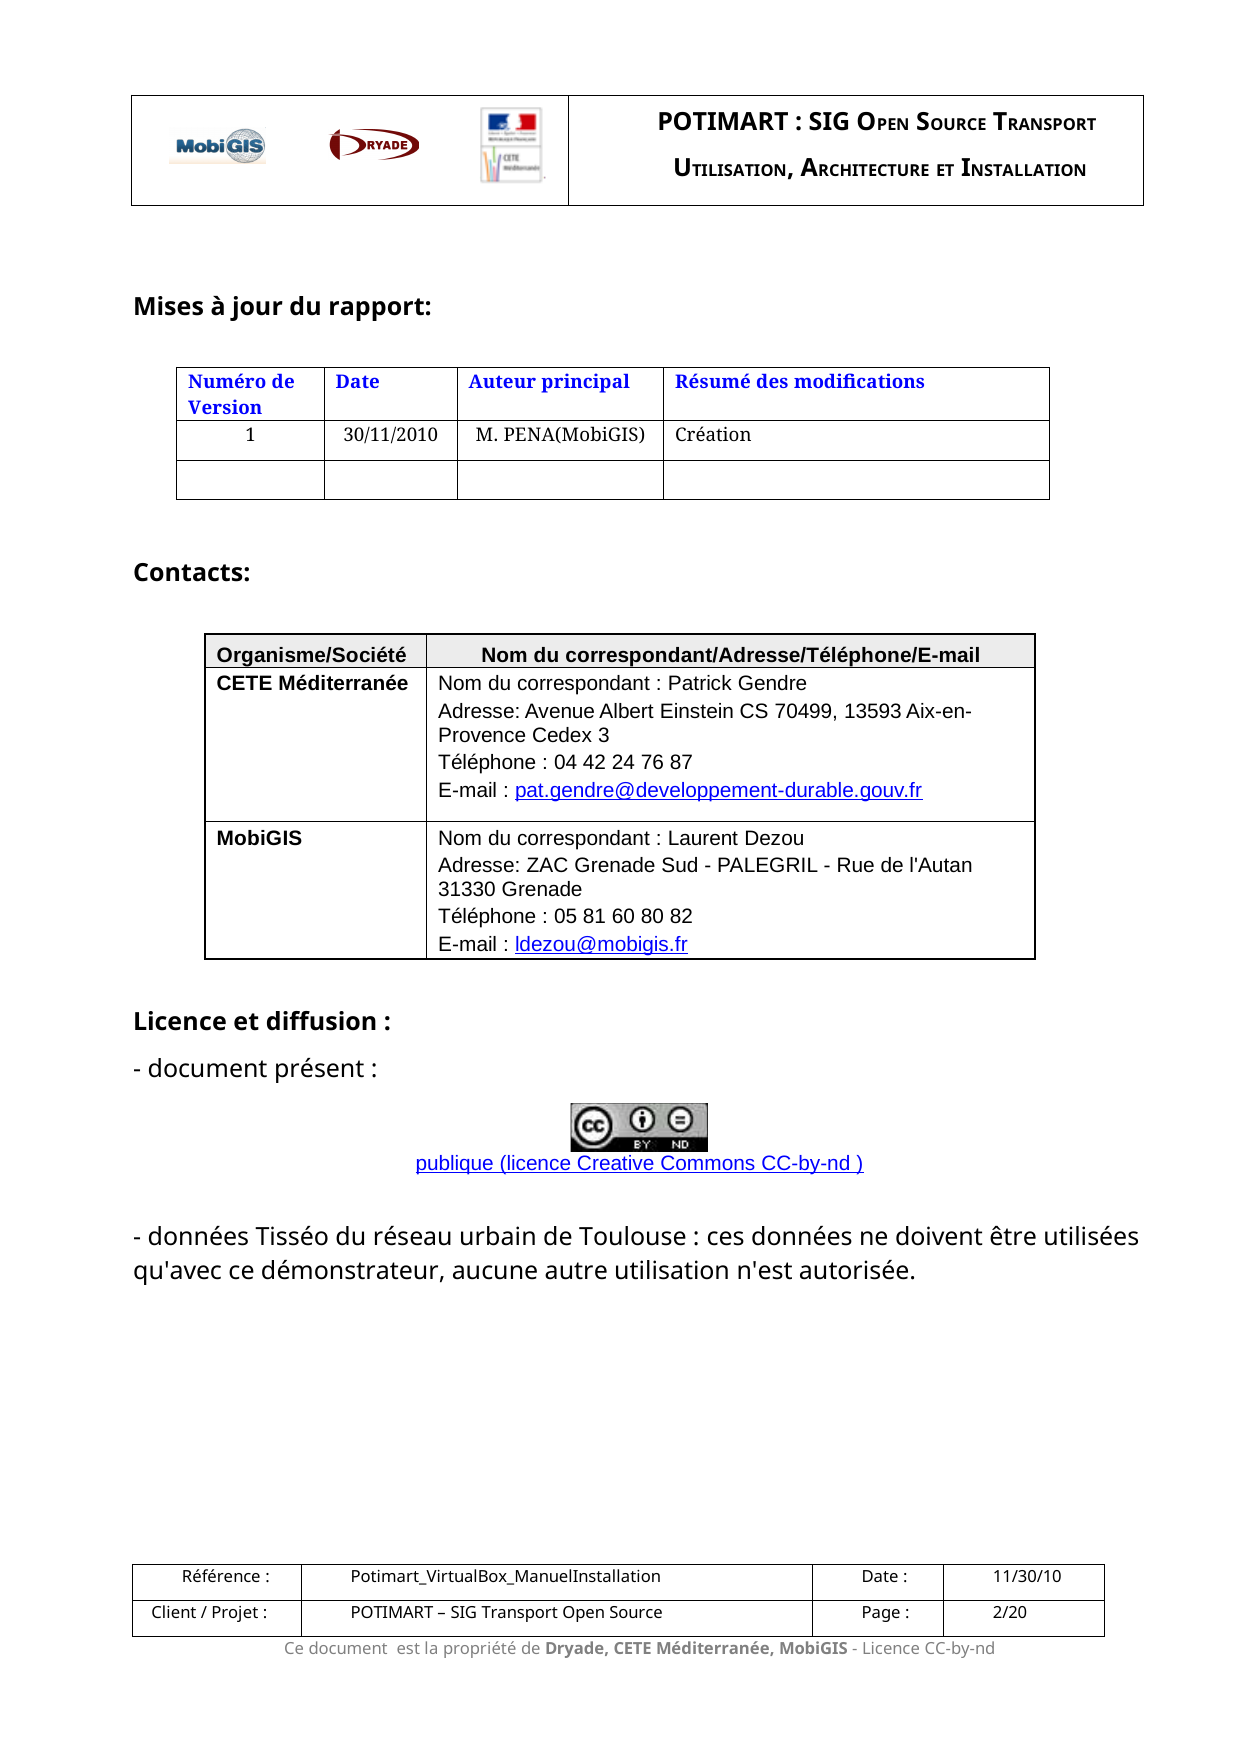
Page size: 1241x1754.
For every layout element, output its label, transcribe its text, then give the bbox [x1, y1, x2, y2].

text - données Tisséo du réseau urbain de Toulouse : ces données ne doivent être utilisées qu'avec ce démonstrateur, aucune autre utilisation n'est autorisée. [133, 1219, 1146, 1287]
table_header Nom du correspondant/Adresse/Téléphone/E-mail [427, 635, 1034, 667]
text publique (licence Creative Commons CC-by-nd ) [133, 1108, 1146, 1175]
table_cell M. PENA(MobiGIS) [458, 421, 663, 459]
table_header Organisme/Société [206, 635, 426, 667]
table_cell MobiGIS [206, 822, 426, 958]
table_cell [325, 461, 457, 499]
picture [328, 129, 419, 160]
text Licence et diffusion : [133, 1004, 1146, 1038]
text - document présent : [133, 1051, 1146, 1085]
picture [479, 106, 546, 185]
table_header Résumé des modifications [664, 368, 1049, 420]
table_cell Création [664, 421, 1049, 459]
table_cell [177, 461, 324, 499]
text Mises à jour du rapport: [133, 288, 1146, 322]
table_header Auteur principal [458, 368, 663, 420]
table_cell CETE Méditerranée [206, 668, 426, 821]
table_header Date [325, 368, 457, 420]
table_cell [458, 461, 663, 499]
picture [570, 1103, 708, 1152]
table_cell Nom du correspondant : Laurent Dezou Adresse: ZAC Grenade Sud - PALEGRIL - Rue de l'Autan 31330 Grenade Téléphone : 05 81 60 80 82 E-mail : ldezou@mobigis.fr [427, 822, 1034, 958]
table_cell Nom du correspondant : Patrick Gendre Adresse: Avenue Albert Einstein CS 70499, 13593 Aix-en-Provence Cedex 3 Téléphone : 04 42 24 76 87 E-mail : pat.gendre@developpement-durable.gouv.fr [427, 668, 1034, 821]
text Contacts: [133, 555, 1146, 589]
picture [169, 127, 266, 164]
table_cell [664, 461, 1049, 499]
table_cell 30/11/2010 [325, 421, 457, 459]
table_cell 1 [177, 421, 324, 459]
table_header Numéro de Version [177, 368, 324, 420]
